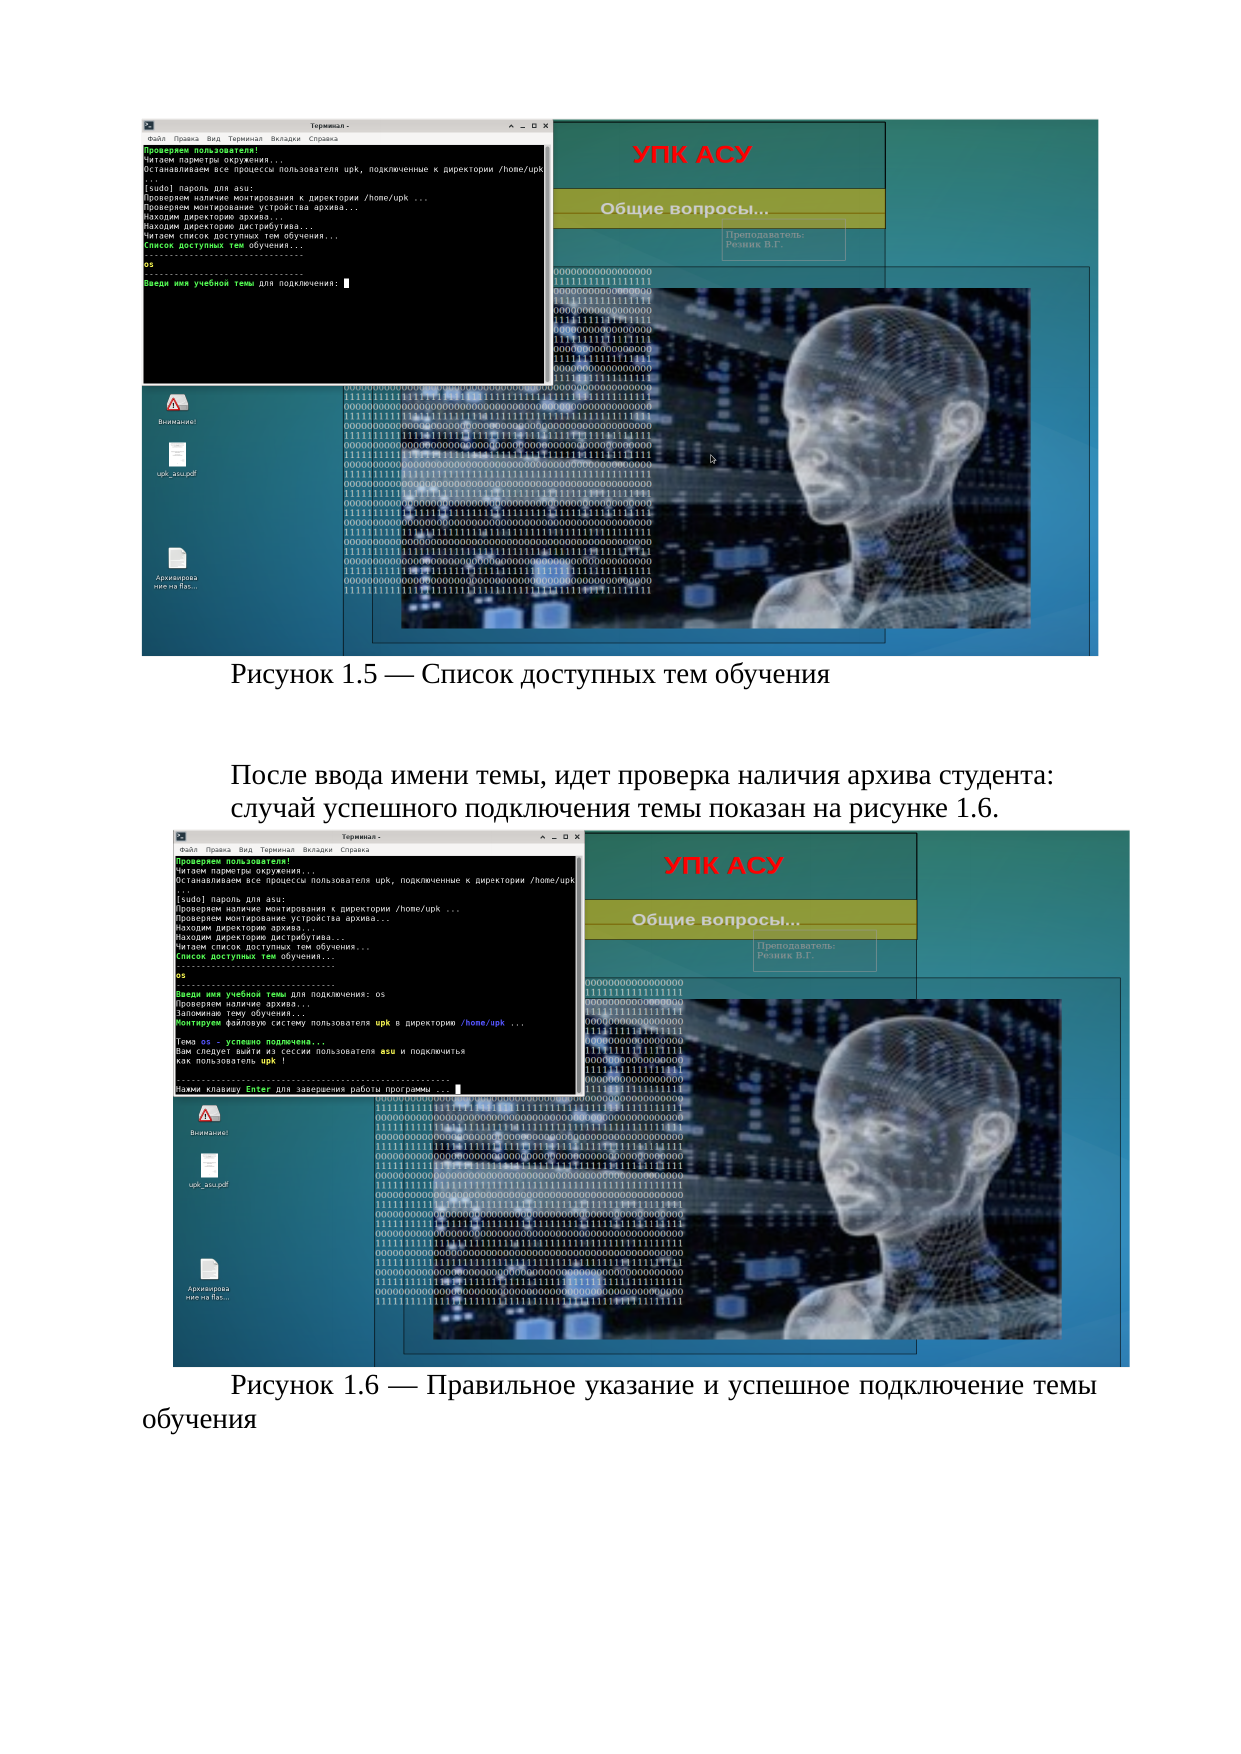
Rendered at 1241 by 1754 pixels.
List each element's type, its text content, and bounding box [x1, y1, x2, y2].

text Рисунок 1.6 — Правильное указание и успешное подключение темы обучения [142, 824, 1098, 1434]
text После ввода имени темы, идет проверка наличия архива студента: [142, 757, 1098, 790]
text случай успешного подключения темы показан на рисунке 1.6. [142, 790, 1098, 824]
picture [173, 829, 1130, 1368]
picture [141, 118, 1099, 657]
text Рисунок 1.5 — Список доступных тем обучения [142, 657, 1098, 690]
